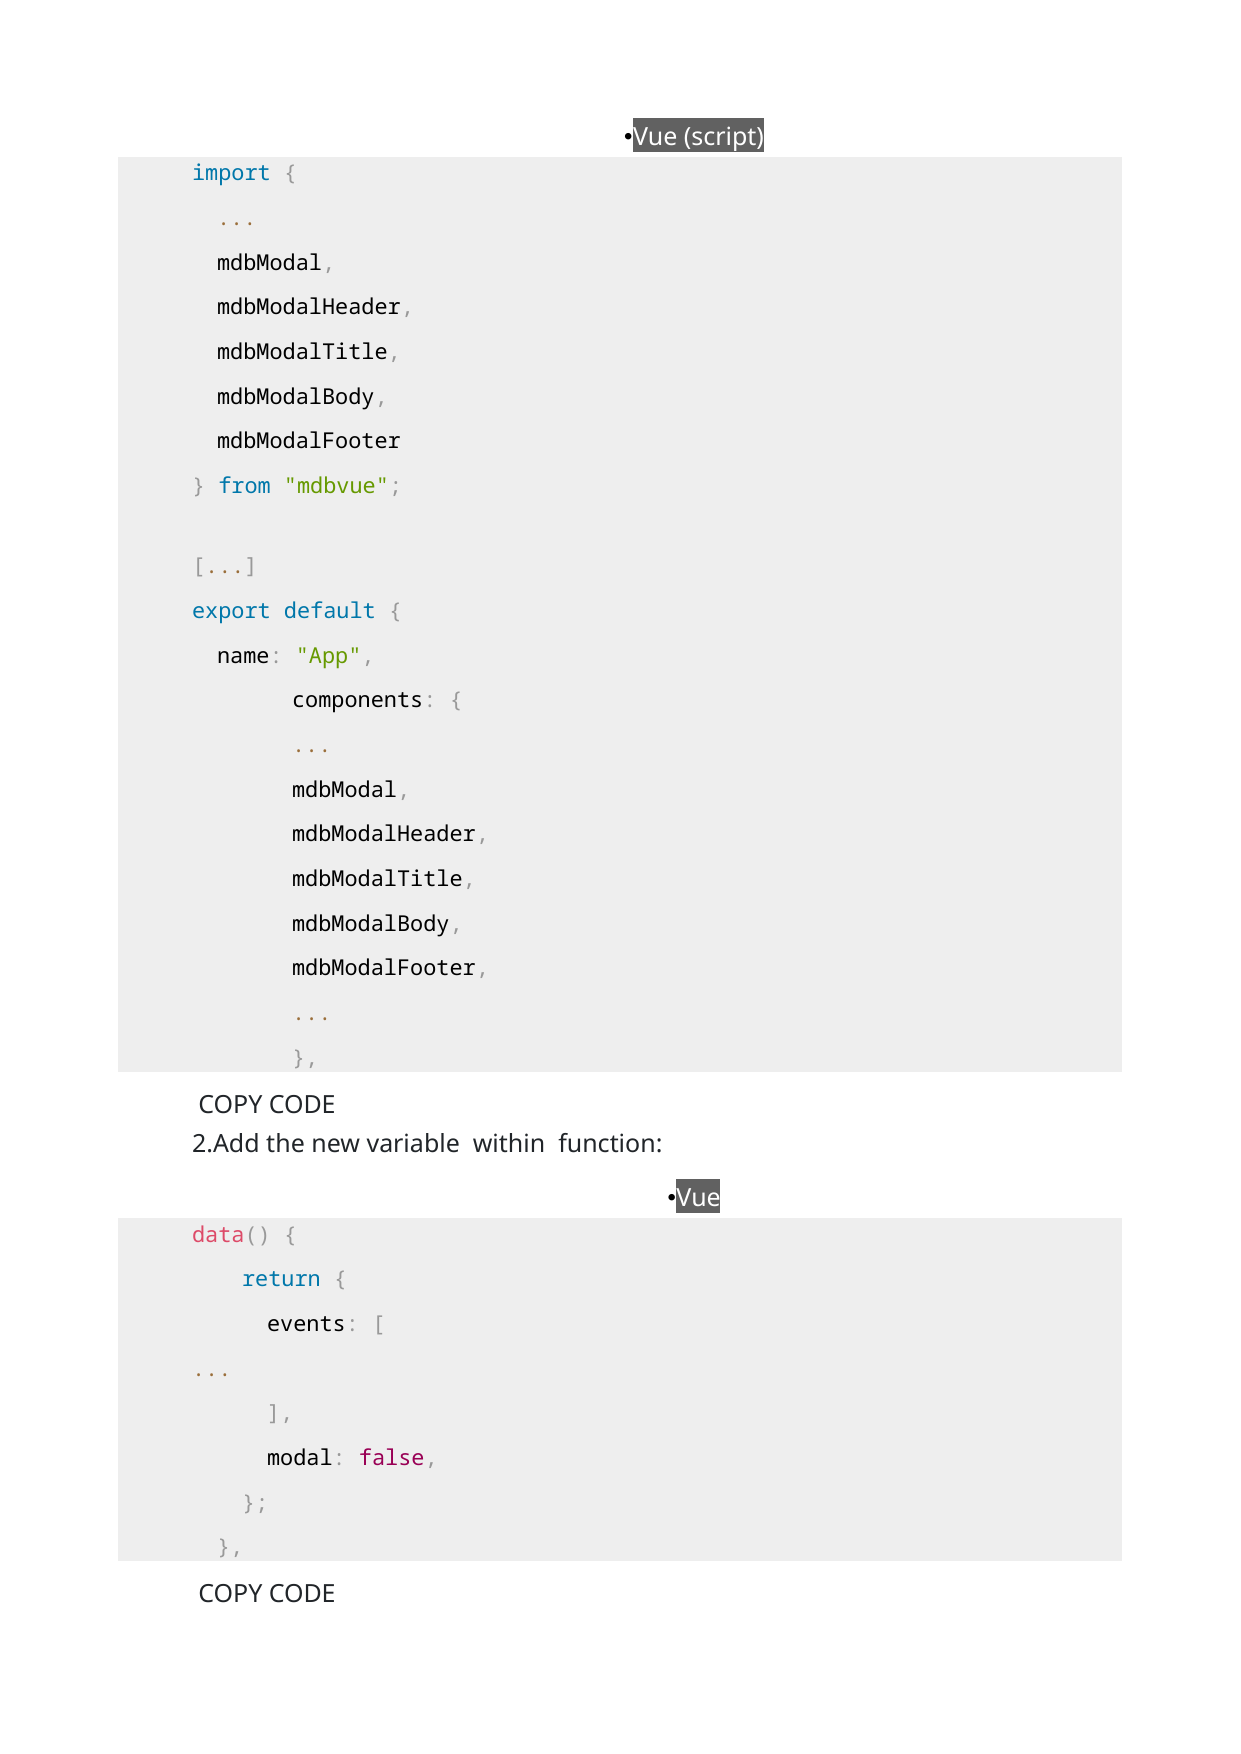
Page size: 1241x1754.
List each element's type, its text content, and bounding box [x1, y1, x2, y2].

list ... [118, 997, 1122, 1027]
list ... [118, 202, 1122, 232]
list Vue (script) [118, 118, 1122, 152]
list mdbModal, [118, 247, 1122, 276]
list return { [118, 1263, 1122, 1293]
list Vue [118, 1179, 1122, 1213]
list mdbModalFooter, [118, 952, 1122, 982]
list components: { [118, 684, 1122, 714]
list }, [118, 1531, 1122, 1561]
list mdbModalBody, [118, 908, 1122, 937]
list mdbModalTitle, [118, 336, 1122, 366]
list }; [118, 1487, 1122, 1516]
list data() { [118, 1218, 1122, 1248]
list export default { [118, 595, 1122, 625]
list mdbModalFooter [118, 425, 1122, 455]
list mdbModalBody, [118, 381, 1122, 411]
list modal: false, [118, 1442, 1122, 1472]
list mdbModalHeader, [118, 291, 1122, 321]
list ... [118, 729, 1122, 759]
list mdbModalHeader, [118, 818, 1122, 848]
list Add the new variable within function: [118, 1126, 1122, 1160]
list events: [ [118, 1308, 1122, 1338]
list ], [118, 1397, 1122, 1427]
list } from "mdbvue"; [118, 470, 1122, 500]
list COPY CODE [118, 1576, 1122, 1610]
list ... [118, 1353, 1122, 1382]
list name: "App", [118, 639, 1122, 669]
list mdbModalTitle, [118, 863, 1122, 893]
list }, [118, 1042, 1122, 1072]
list [...] [118, 550, 1122, 580]
list mdbModal, [118, 774, 1122, 803]
list COPY CODE [118, 1086, 1122, 1121]
list import { [118, 157, 1122, 187]
